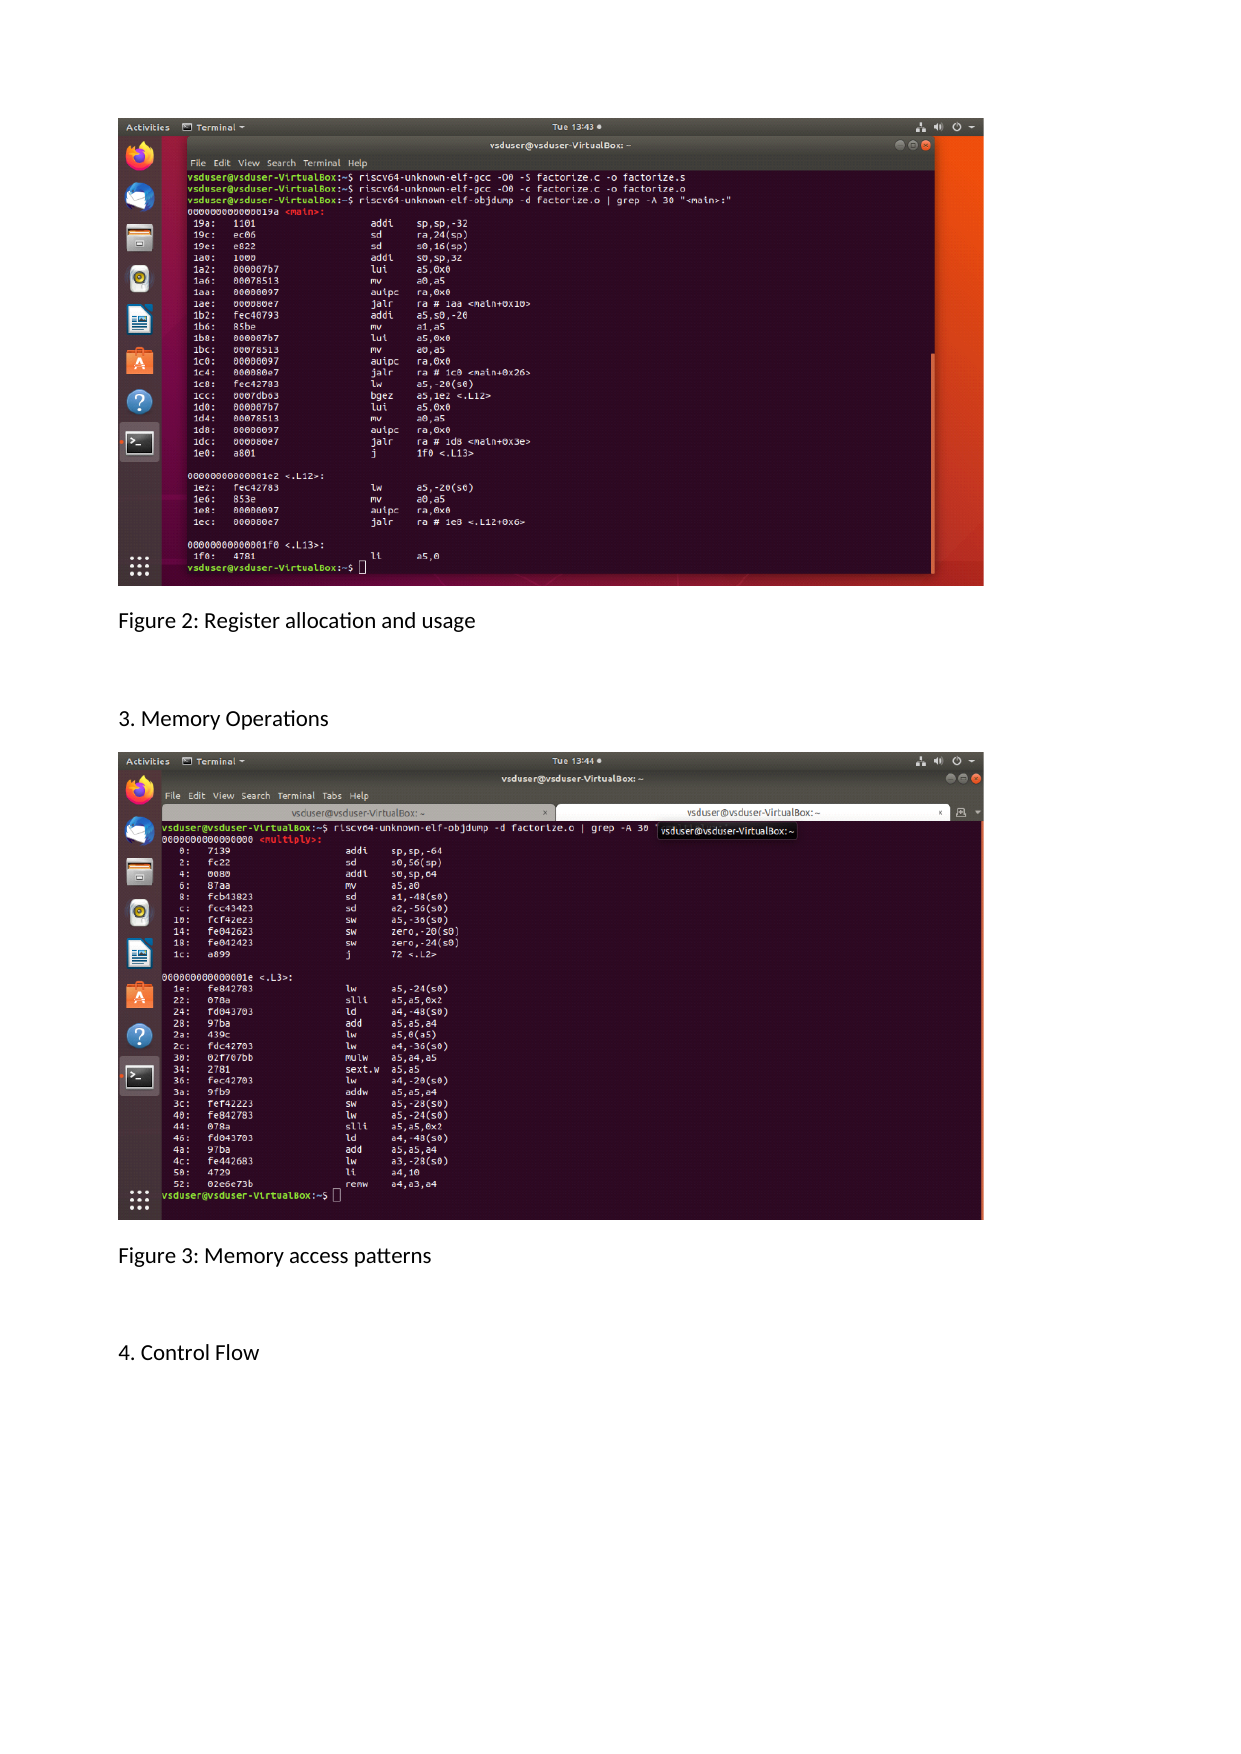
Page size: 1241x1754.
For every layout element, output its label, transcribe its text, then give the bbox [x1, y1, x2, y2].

text 4. Control Flow [118, 1338, 1122, 1366]
text Figure 3: Memory access patterns [118, 1241, 1122, 1269]
text 3. Memory Operations [118, 704, 1122, 732]
text Figure 2: Register allocation and usage [118, 606, 1122, 634]
